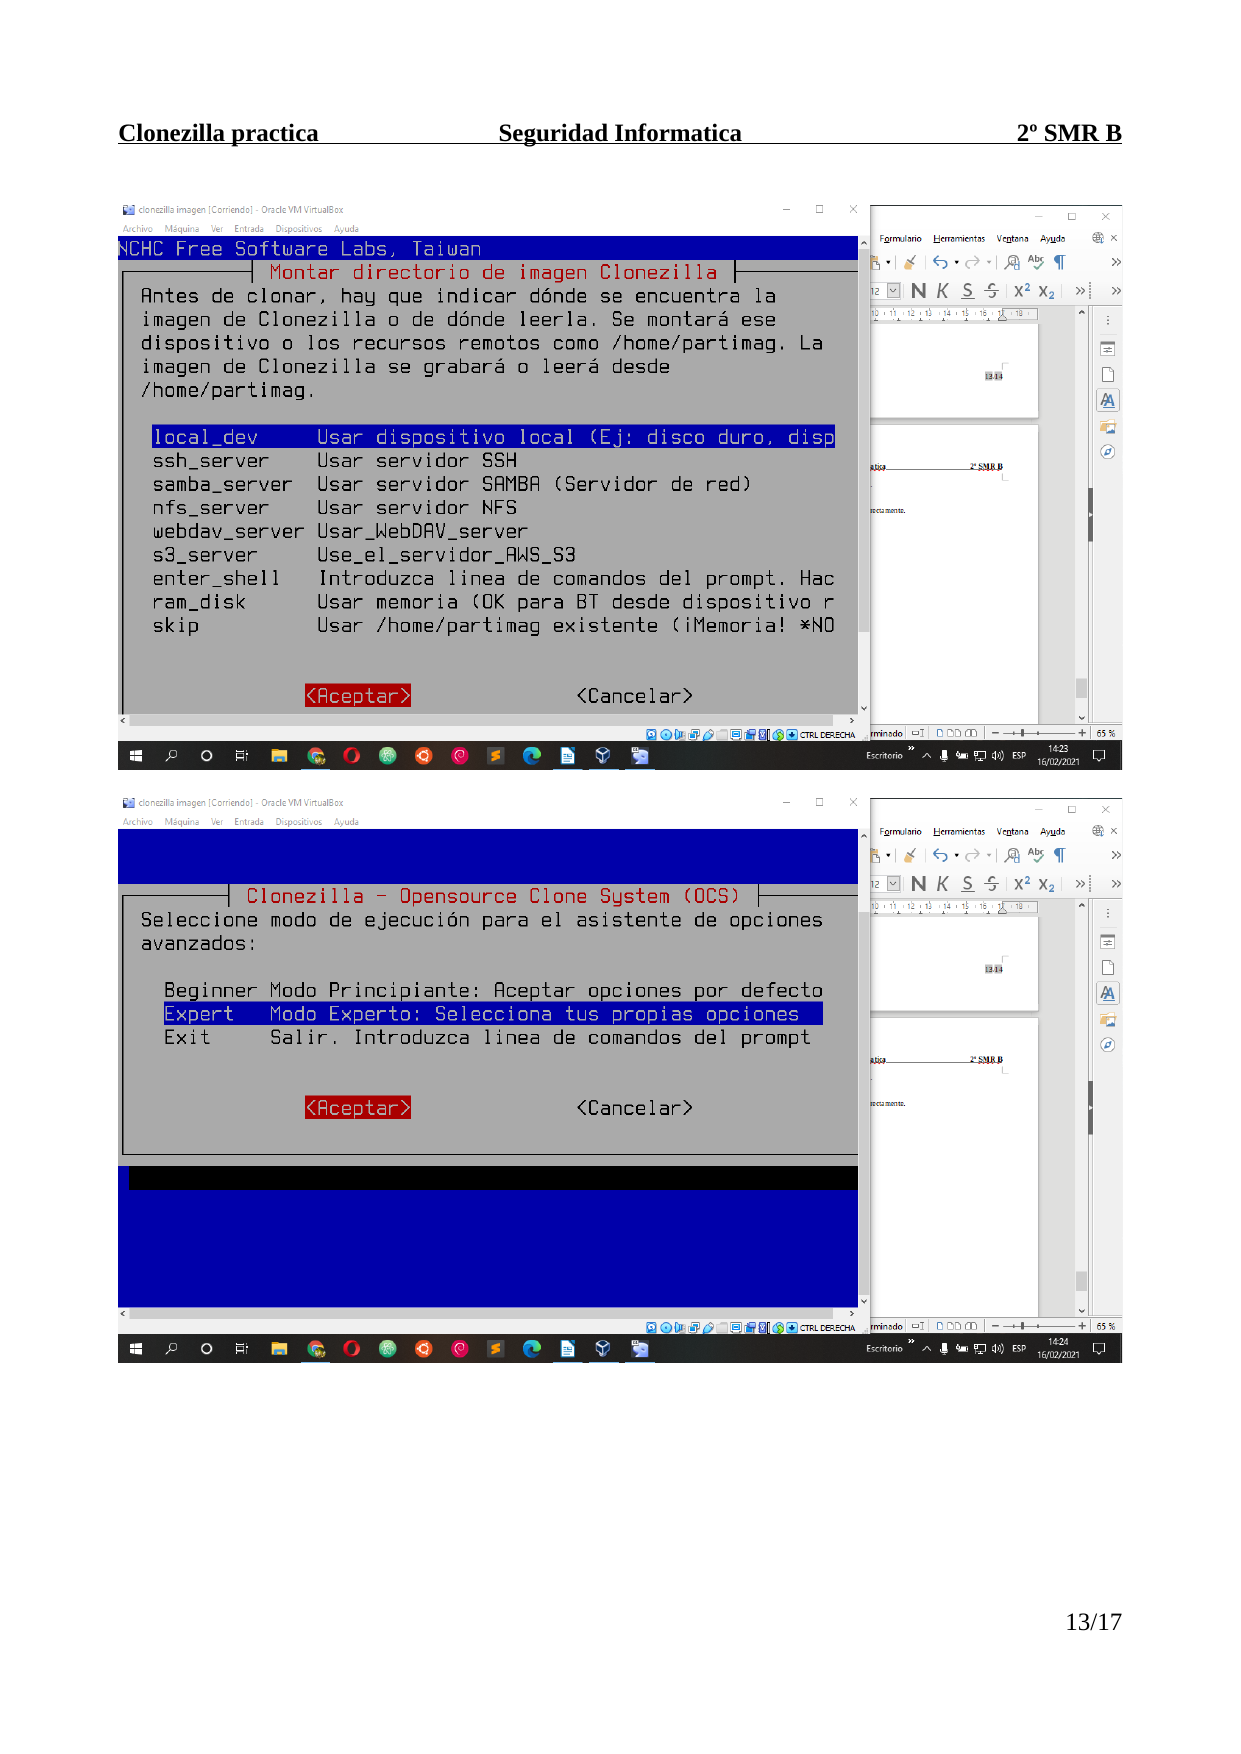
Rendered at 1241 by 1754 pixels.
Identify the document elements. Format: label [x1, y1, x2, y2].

picture [118, 205, 1123, 770]
picture [118, 798, 1123, 1363]
